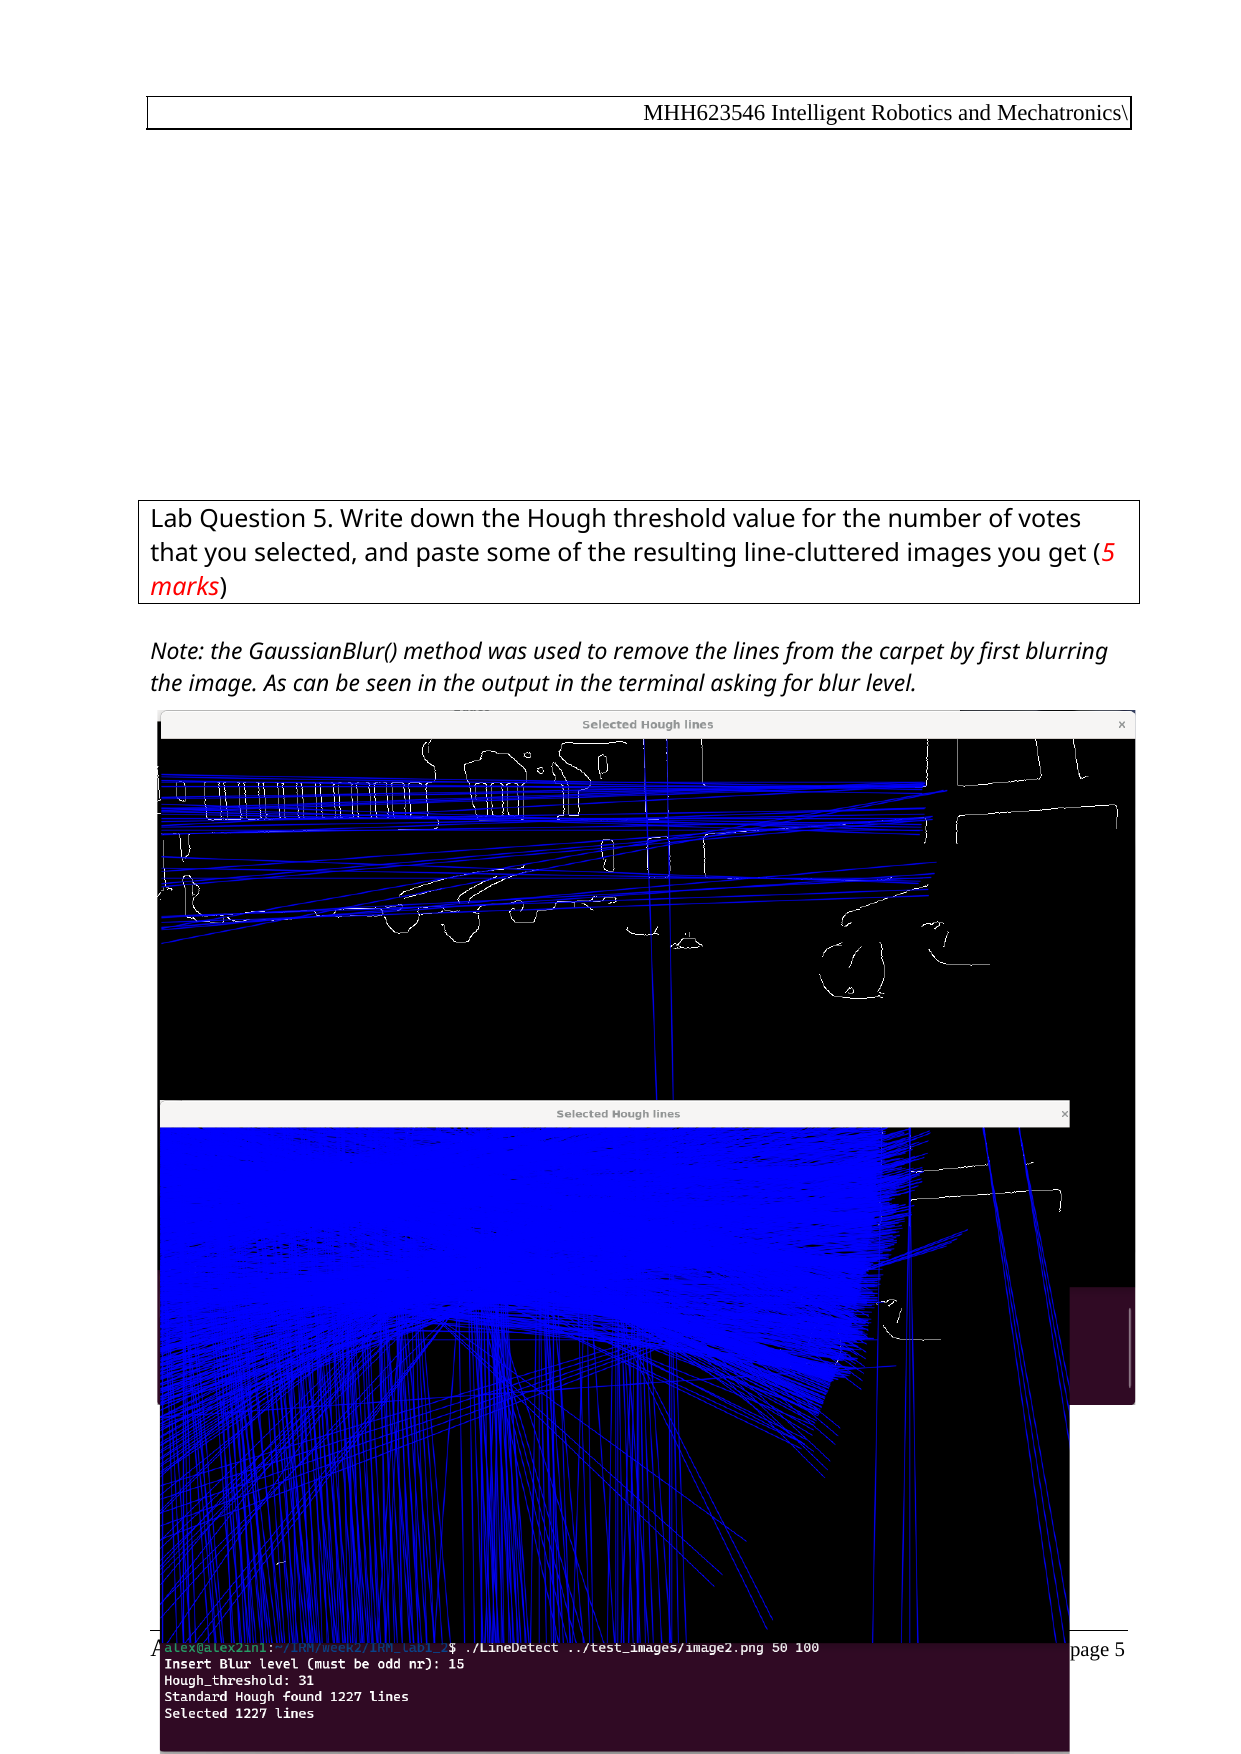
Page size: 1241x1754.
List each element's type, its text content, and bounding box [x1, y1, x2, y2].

picture [157, 710, 1136, 1754]
text Note: the GaussianBlur() method was used to remove the lines from the carpet by first blurring the image. As can be seen in the output in the terminal asking for blur level. [150, 635, 1128, 698]
table_header Lab Question 5. Write down the Hough threshold value for the number of votes that you selected, and paste some of the resulting line-cluttered images you get (5 marks) [139, 501, 1139, 603]
